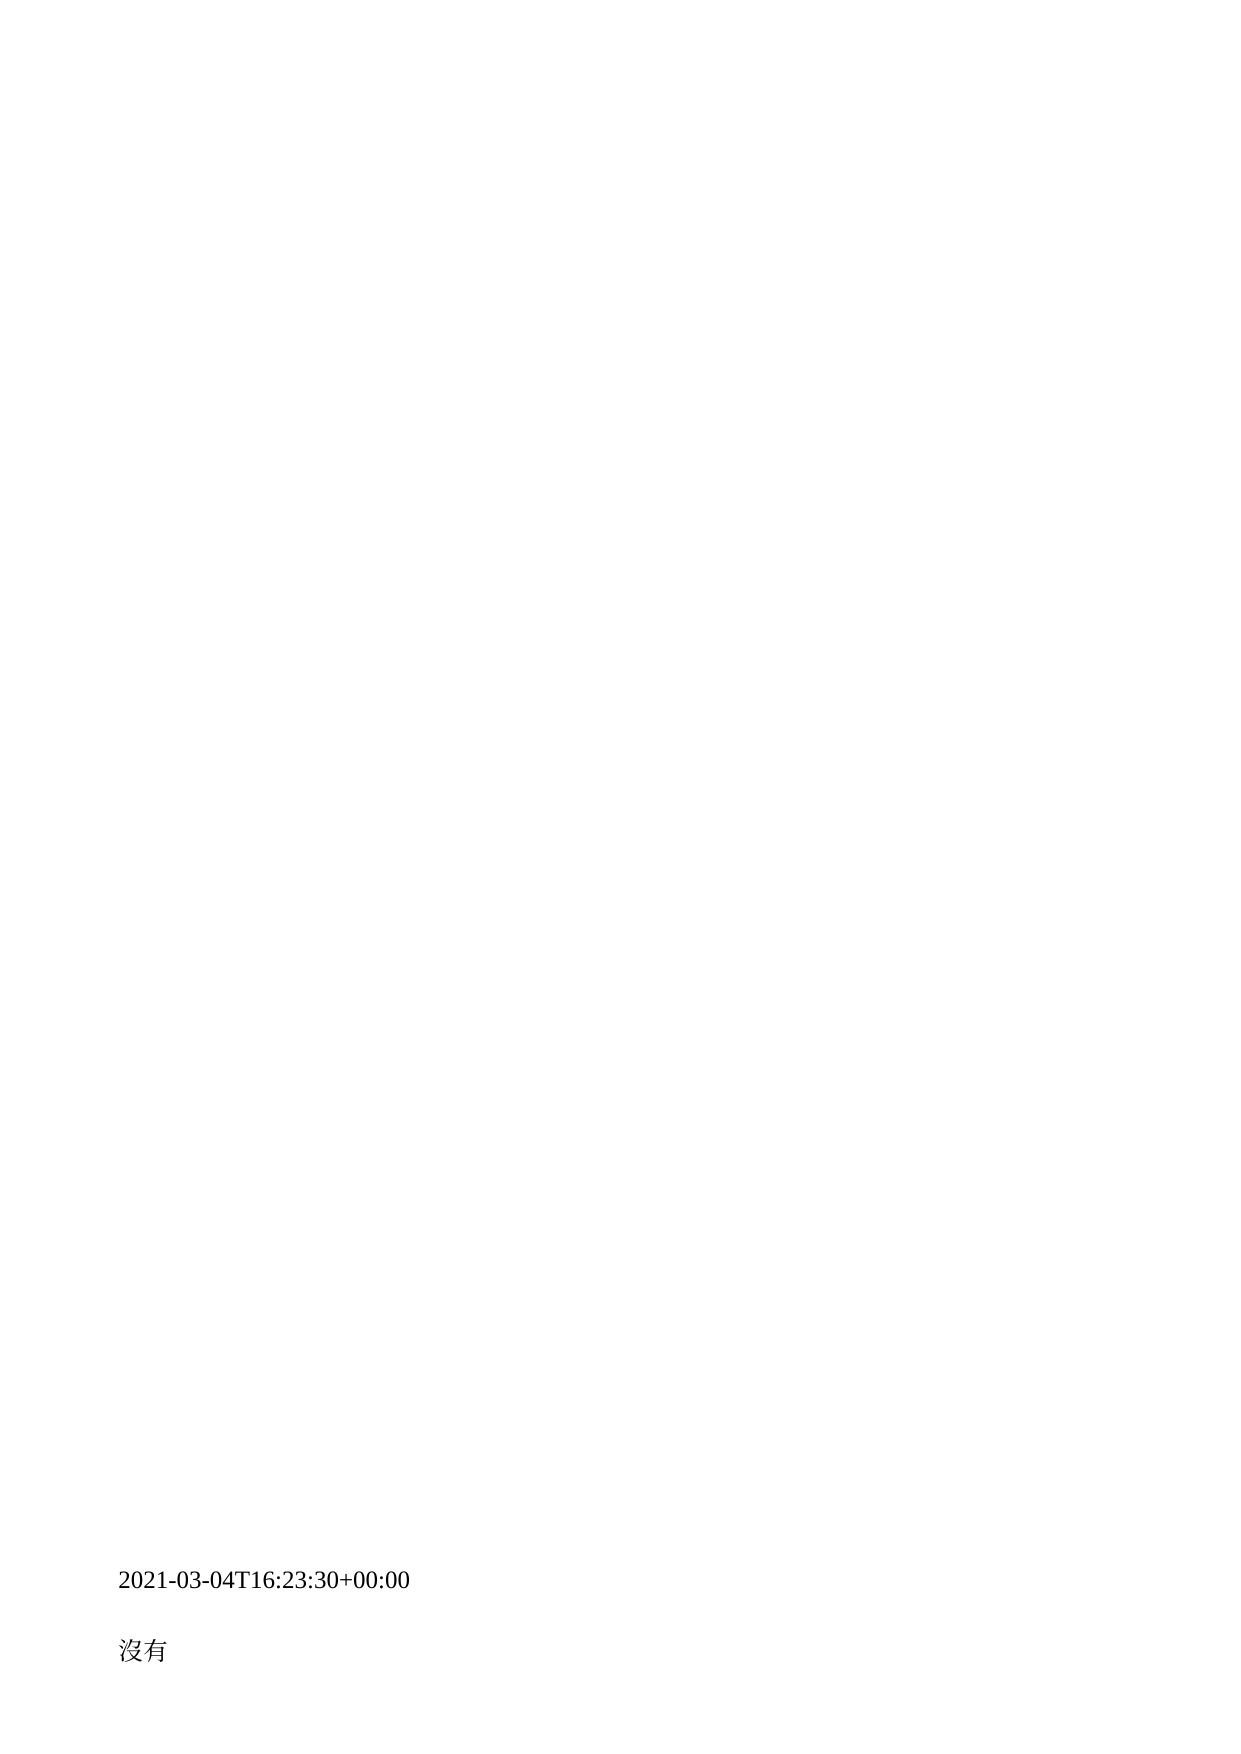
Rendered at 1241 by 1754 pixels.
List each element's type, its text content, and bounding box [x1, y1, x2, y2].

text 2021-03-04T16:23:30+00:00 沒有 [118, 1532, 1181, 1668]
